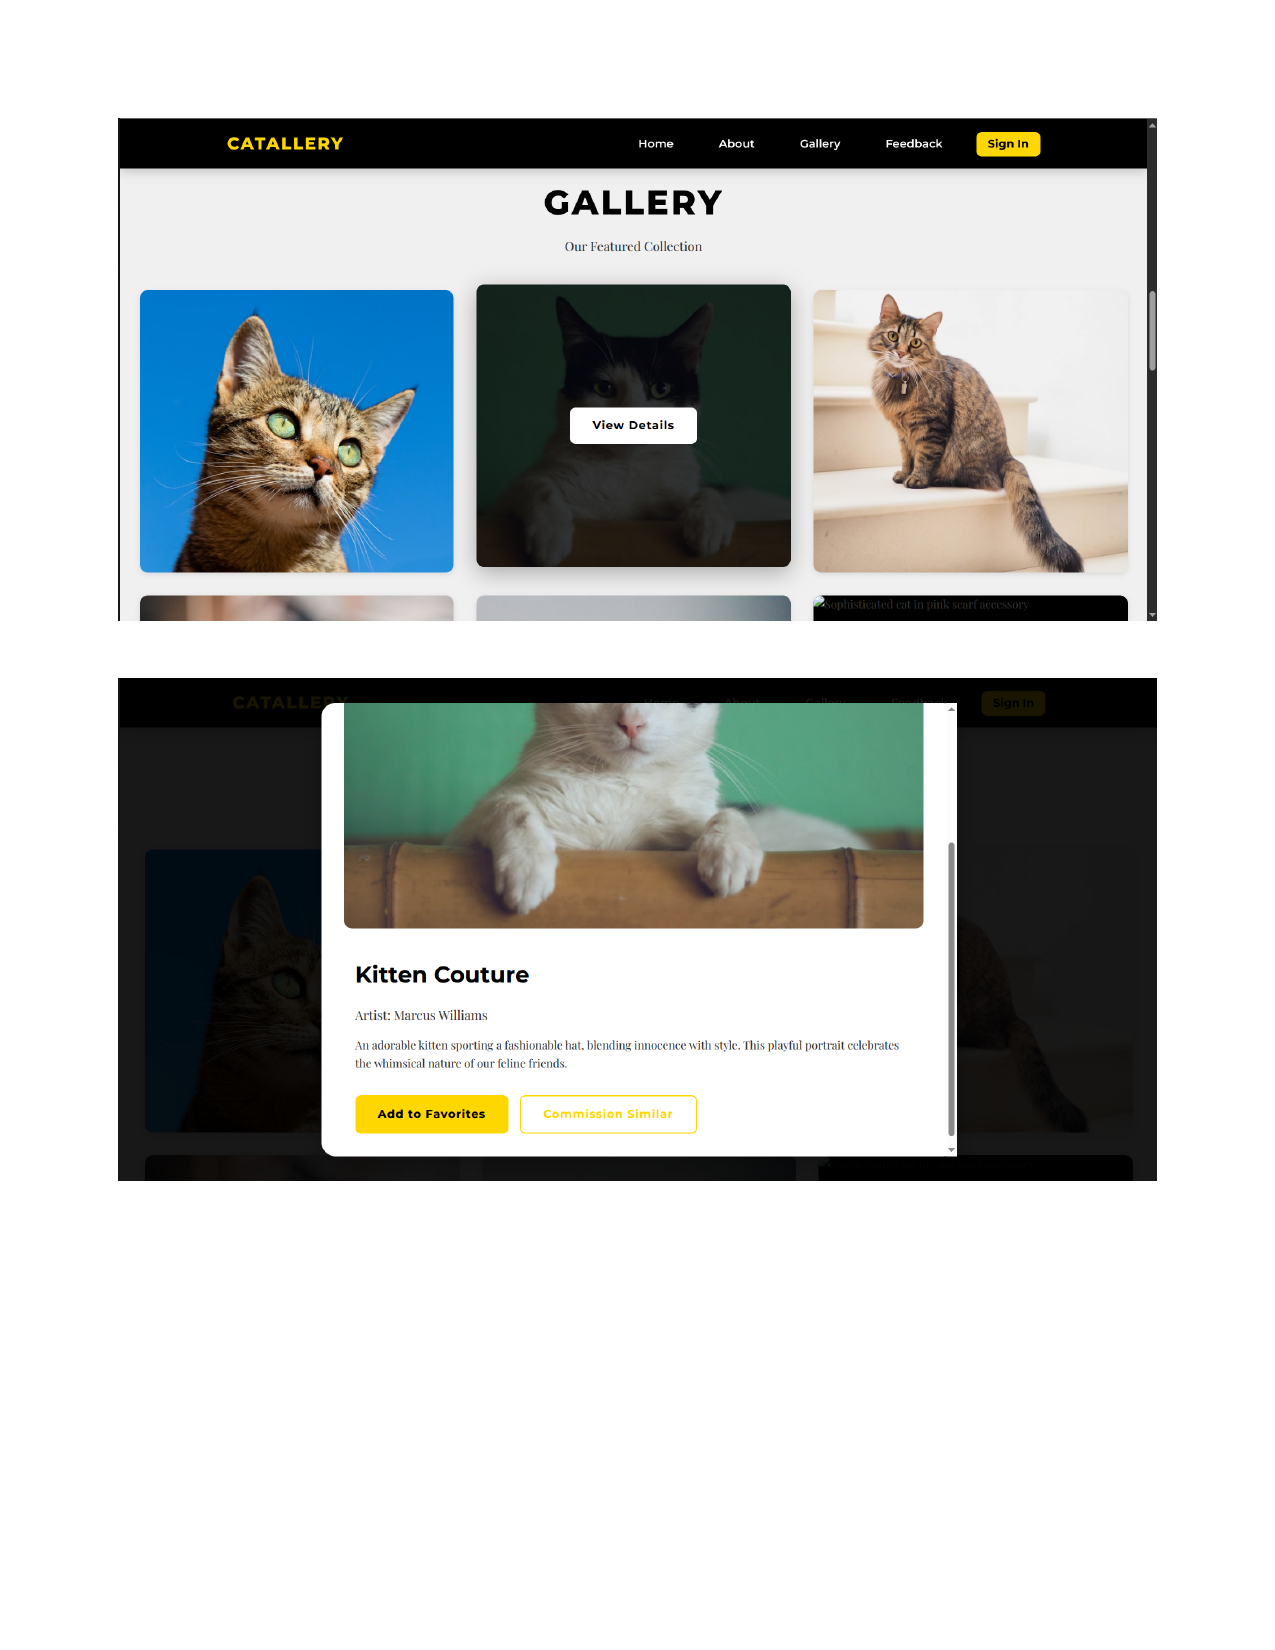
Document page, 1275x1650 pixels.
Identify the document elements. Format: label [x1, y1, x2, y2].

picture [118, 118, 1157, 621]
picture [118, 678, 1157, 1181]
